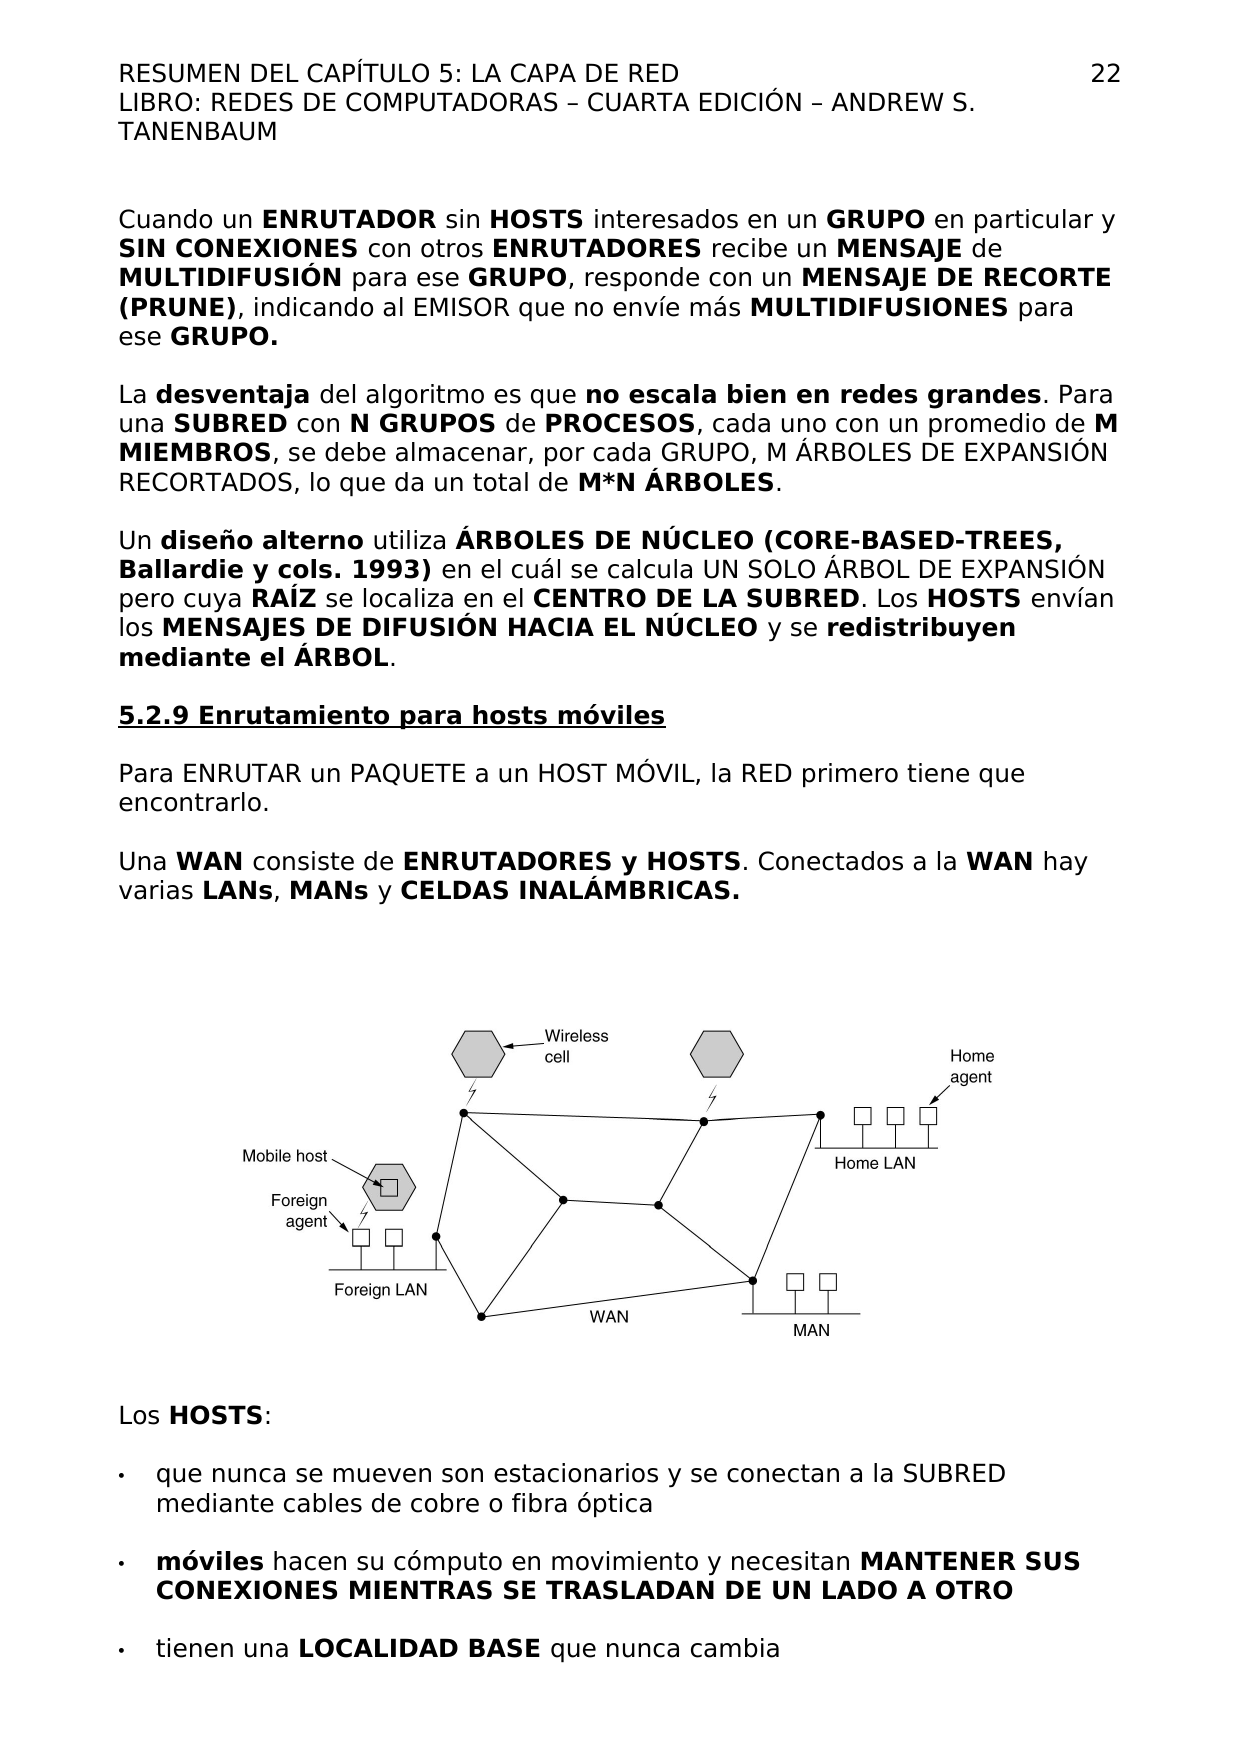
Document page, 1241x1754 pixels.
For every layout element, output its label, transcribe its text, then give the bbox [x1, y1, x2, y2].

text Un diseño alterno utiliza ÁRBOLES DE NÚCLEO (CORE-BASED-TREES, Ballardie y cols. 1993) en el cuál se calcula UN SOLO ÁRBOL DE EXPANSIÓN pero cuya RAÍZ se localiza en el CENTRO DE LA SUBRED. Los HOSTS envían los MENSAJES DE DIFUSIÓN HACIA EL NÚCLEO y se redistribuyen mediante el ÁRBOL. [118, 526, 1122, 672]
list tienen una LOCALIDAD BASE que nunca cambia [118, 1635, 1122, 1664]
list móviles hacen su cómputo en movimiento y necesitan MANTENER SUS CONEXIONES MIENTRAS SE TRASLADAN DE UN LADO A OTRO [118, 1547, 1122, 1606]
text Una WAN consiste de ENRUTADORES y HOSTS. Conectados a la WAN hay varias LANs, MANs y CELDAS INALÁMBRICAS. [118, 847, 1122, 905]
text La desventaja del algoritmo es que no escala bien en redes grandes. Para una SUBRED con N GRUPOS de PROCESOS, cada uno con un promedio de M MIEMBROS, se debe almacenar, por cada GRUPO, M ÁRBOLES DE EXPANSIÓN RECORTADOS, lo que da un total de M*N ÁRBOLES. [118, 380, 1122, 497]
text Para ENRUTAR un PAQUETE a un HOST MÓVIL, la RED primero tiene que encontrarlo. [118, 759, 1122, 818]
list que nunca se mueven son estacionarios y se conectan a la SUBRED mediante cables de cobre o fibra óptica [118, 1460, 1122, 1518]
text Los HOSTS: [118, 1401, 1122, 1431]
text Cuando un ENRUTADOR sin HOSTS interesados en un GRUPO en particular y SIN CONEXIONES con otros ENRUTADORES recibe un MENSAJE de MULTIDIFUSIÓN para ese GRUPO, responde con un MENSAJE DE RECORTE (PRUNE), indicando al EMISOR que no envíe más MULTIDIFUSIONES para ese GRUPO. [118, 205, 1122, 351]
text 5.2.9 Enrutamiento para hosts móviles [118, 701, 1122, 730]
picture [200, 992, 1040, 1373]
